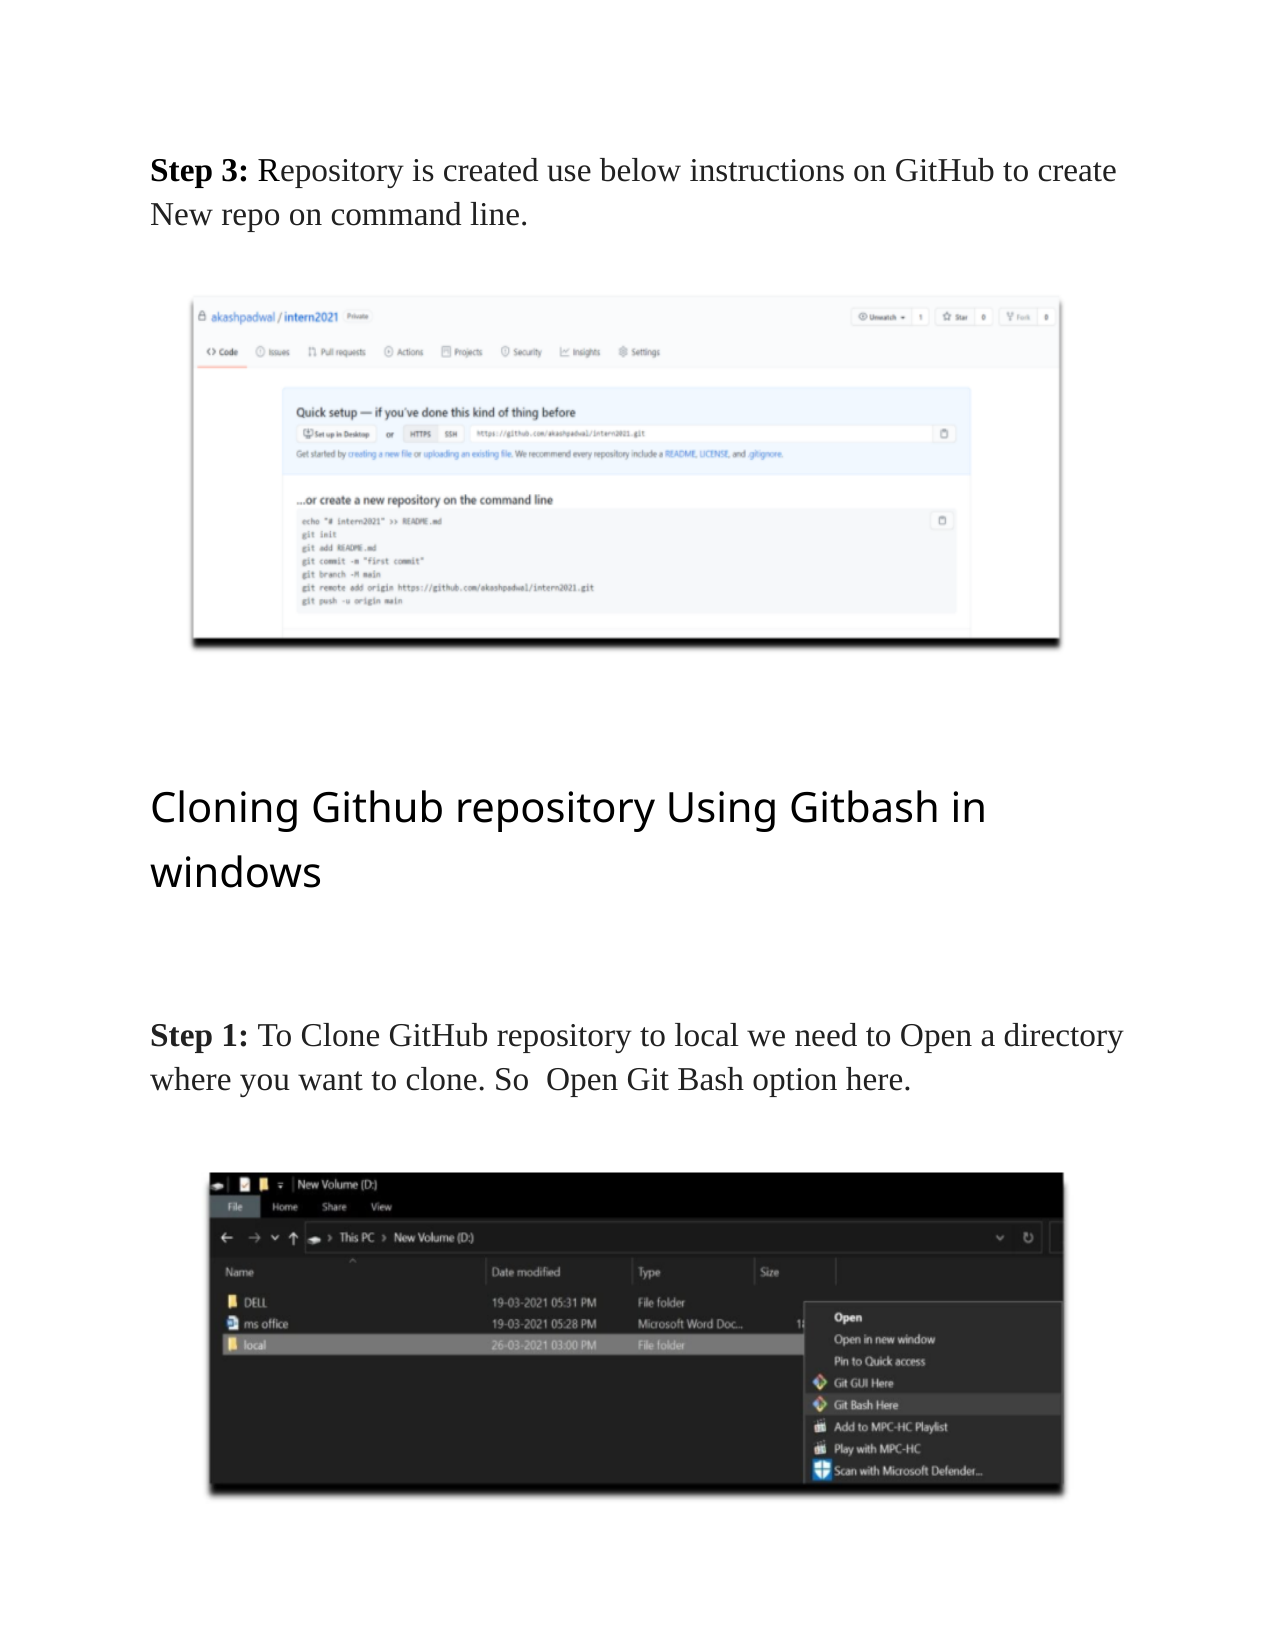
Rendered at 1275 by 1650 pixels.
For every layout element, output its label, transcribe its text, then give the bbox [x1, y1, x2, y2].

text Cloning Github repository Using Gitbash in windows [150, 778, 1125, 900]
text Step 1: To Clone GitHub repository to local we need to Open a directory where you want to clone. So Open Git Bash option here. [150, 1015, 1125, 1098]
picture [175, 276, 1085, 682]
text Step 3: Repository is created use below instructions on GitHub to create New repo on command line. [150, 150, 1125, 232]
picture [184, 1155, 1080, 1515]
